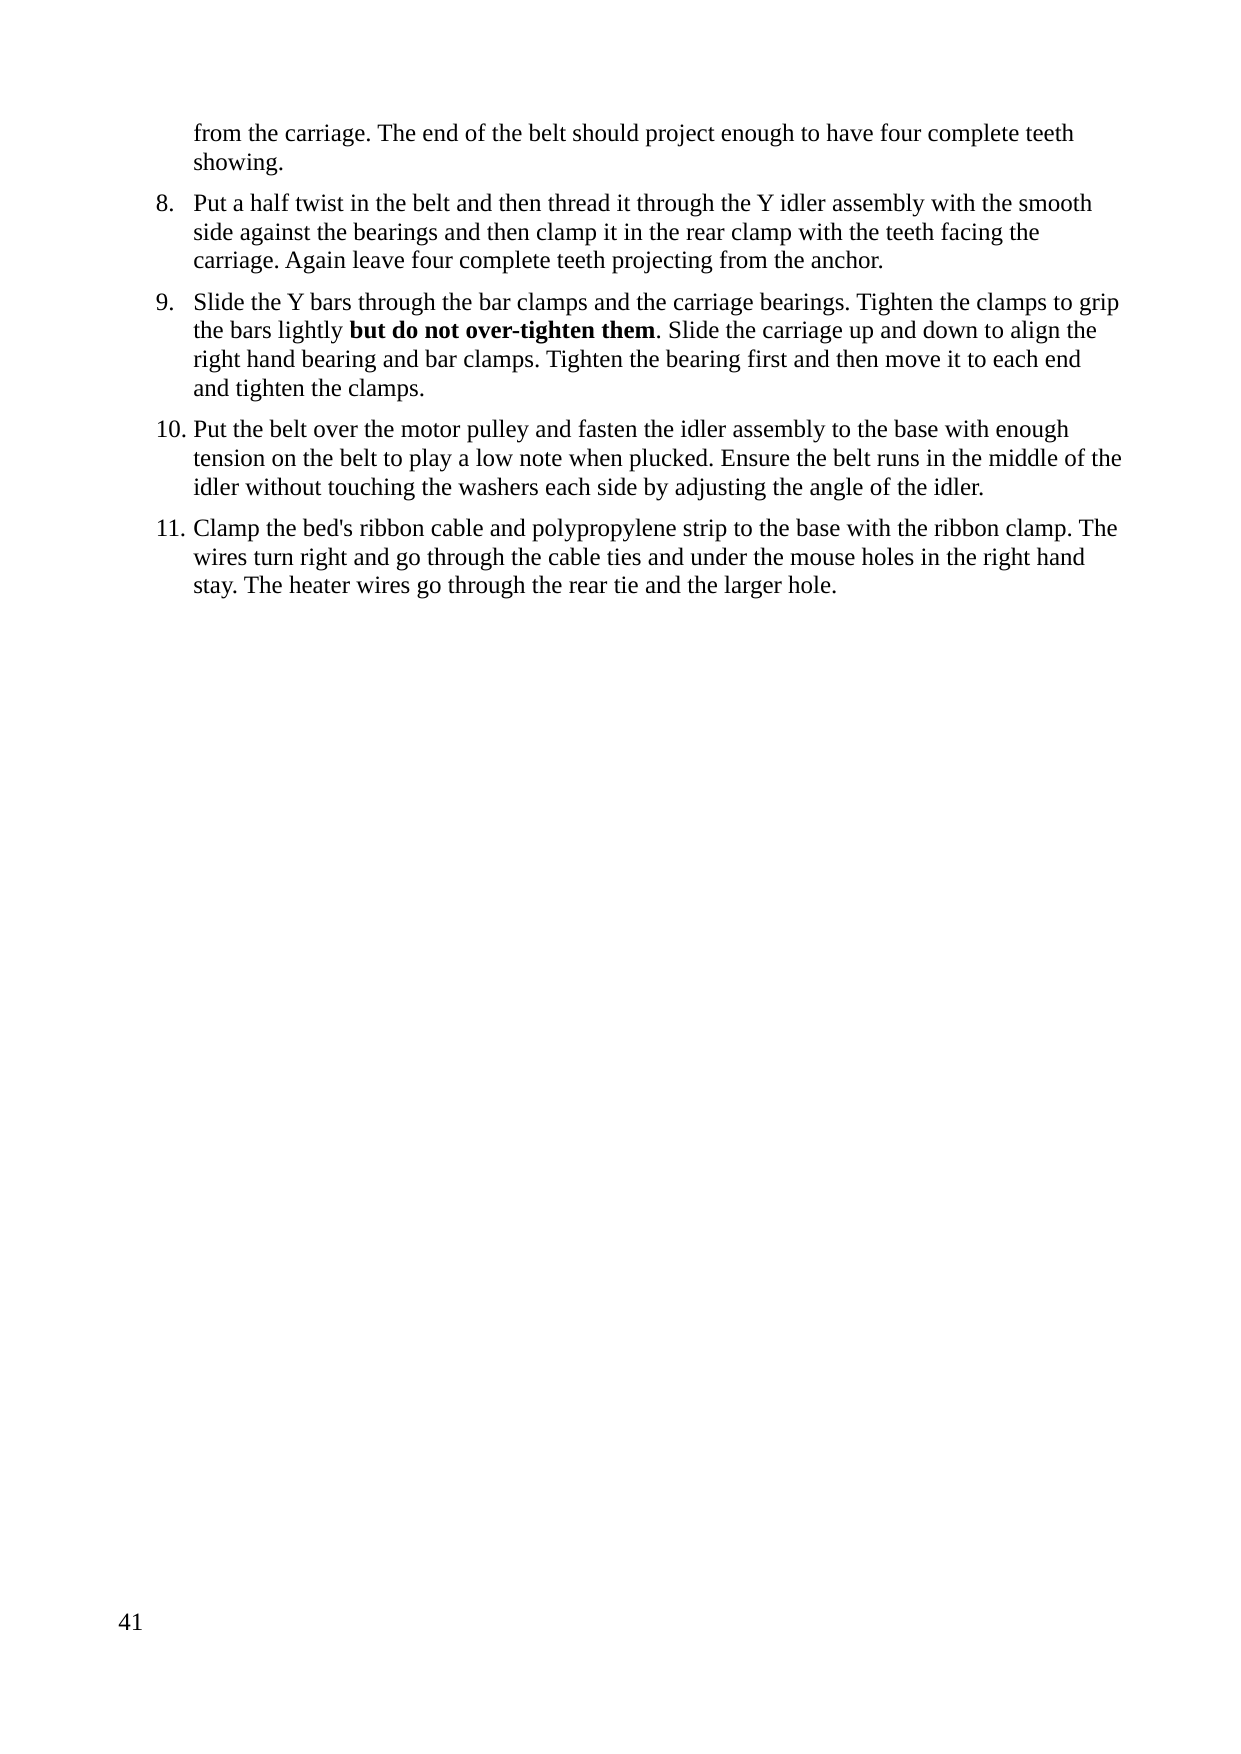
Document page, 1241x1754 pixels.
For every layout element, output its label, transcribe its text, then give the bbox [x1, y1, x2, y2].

list from the carriage. The end of the belt should project enough to have four complete teeth showing. [156, 118, 1122, 176]
list Put the belt over the motor pulley and fasten the idler assembly to the base with enough tension on the belt to play a low note when plucked. Ensure the belt runs in the middle of the idler without touching the washers each side by adjusting the angle of the idler. [156, 414, 1122, 501]
list Clamp the bed's ribbon cable and polypropylene strip to the base with the ribbon clamp. The wires turn right and go through the cable ties and under the mouse holes in the right hand stay. The heater wires go through the rear tie and the larger hole. [156, 513, 1122, 599]
list Put a half twist in the belt and then thread it through the Y idler assembly with the smooth side against the bearings and then clamp it in the rear clamp with the teeth facing the carriage. Again leave four complete teeth projecting from the anchor. [156, 188, 1122, 274]
list Slide the Y bars through the bar clamps and the carriage bearings. Tighten the clamps to grip the bars lightly but do not over-tighten them. Slide the carriage up and down to align the right hand bearing and bar clamps. Tighten the bearing first and then move it to each end and tighten the clamps. [156, 287, 1122, 402]
